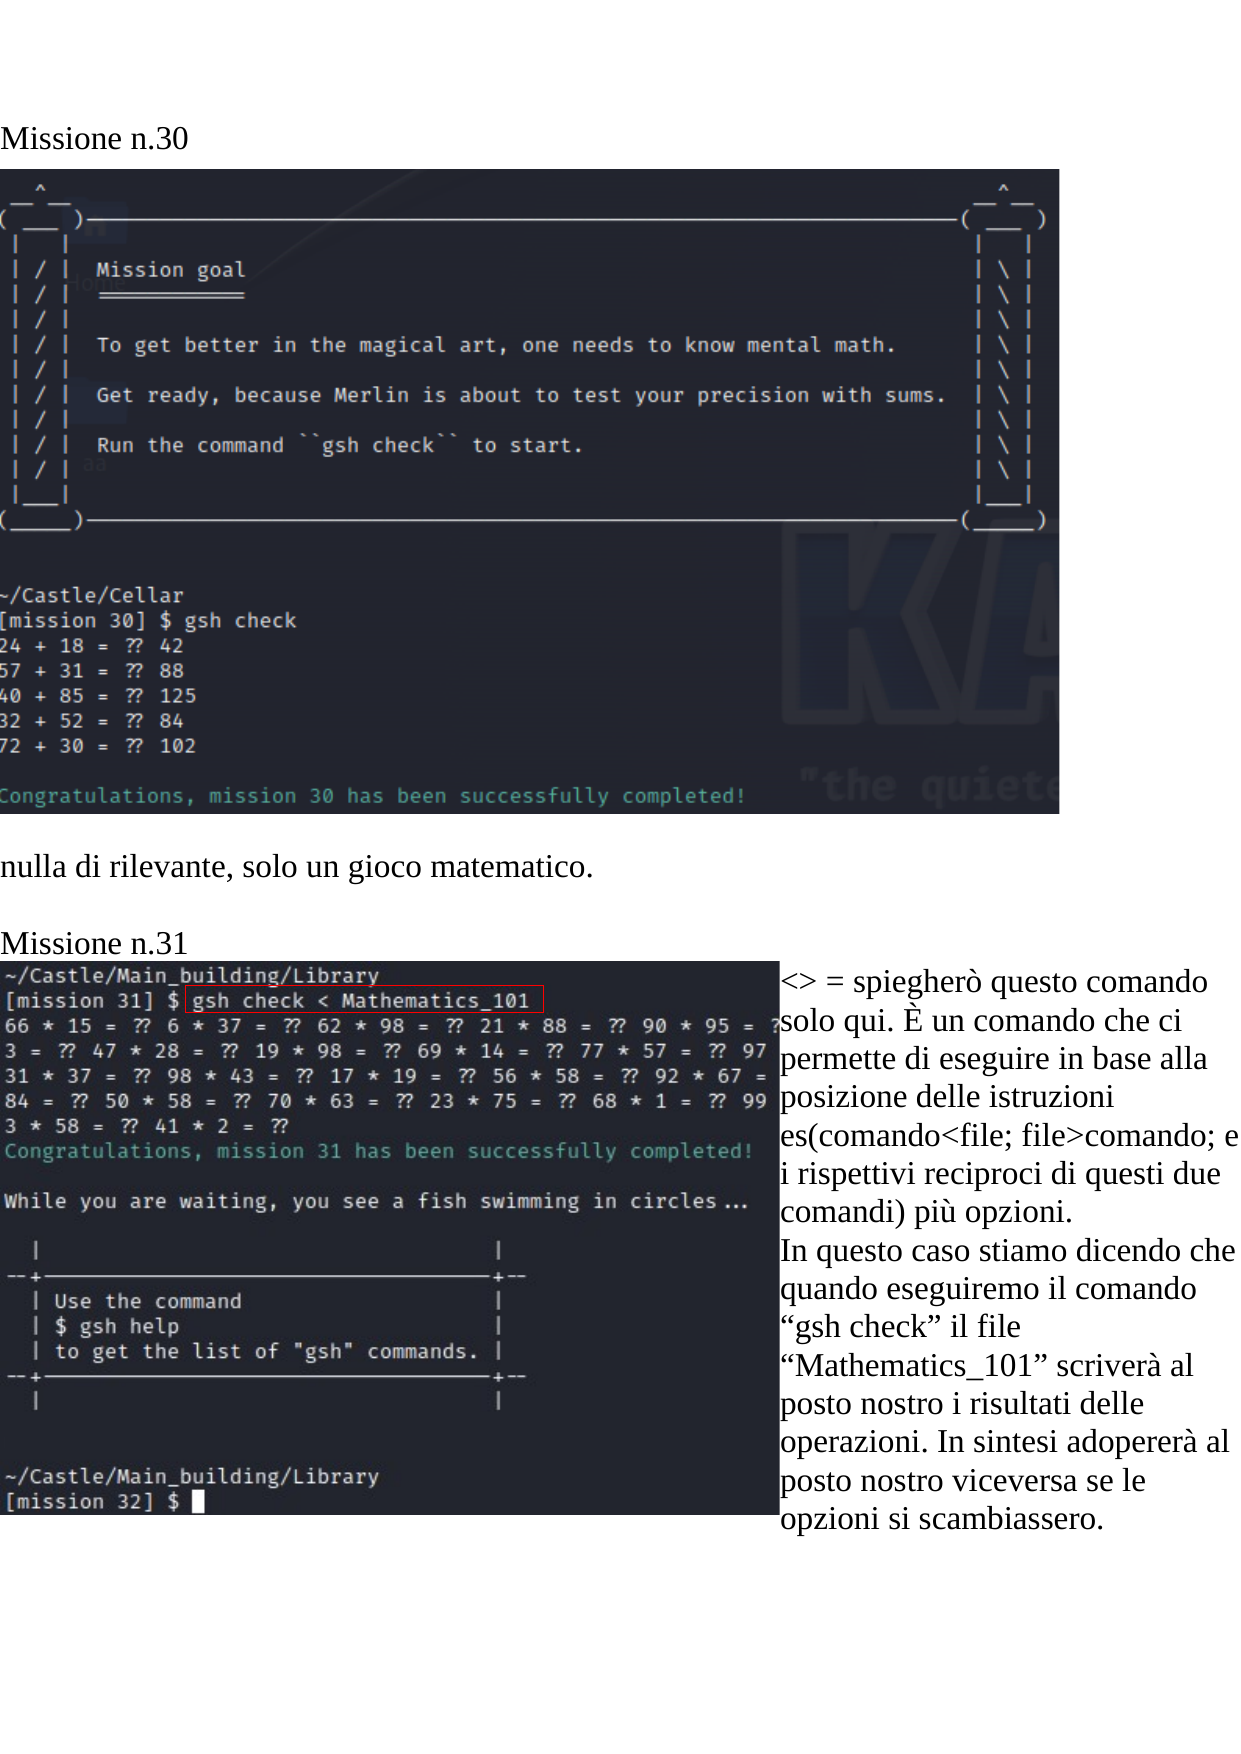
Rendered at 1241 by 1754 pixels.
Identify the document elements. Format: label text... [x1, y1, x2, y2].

text <> = spiegherò questo comando solo qui. È un comando che ci permette di eseguire in base alla posizione delle istruzioni es(comando<file; file>comando; e i rispettivi reciproci di questi due comandi) più opzioni. [780, 961, 1240, 1230]
text In questo caso stiamo dicendo che quando eseguiremo il comando “gsh check” il file “Mathematics_101” scriverà al posto nostro i risultati delle operazioni. In sintesi adopererà al posto nostro viceversa se le opzioni si scambiassero. [0, 1230, 1240, 1536]
text Missione n.30 [0, 118, 1240, 156]
text Missione n.31 [0, 923, 1240, 961]
text nulla di rilevante, solo un gioco matematico. [0, 846, 1240, 885]
picture [0, 961, 780, 1515]
picture [0, 169, 1060, 814]
